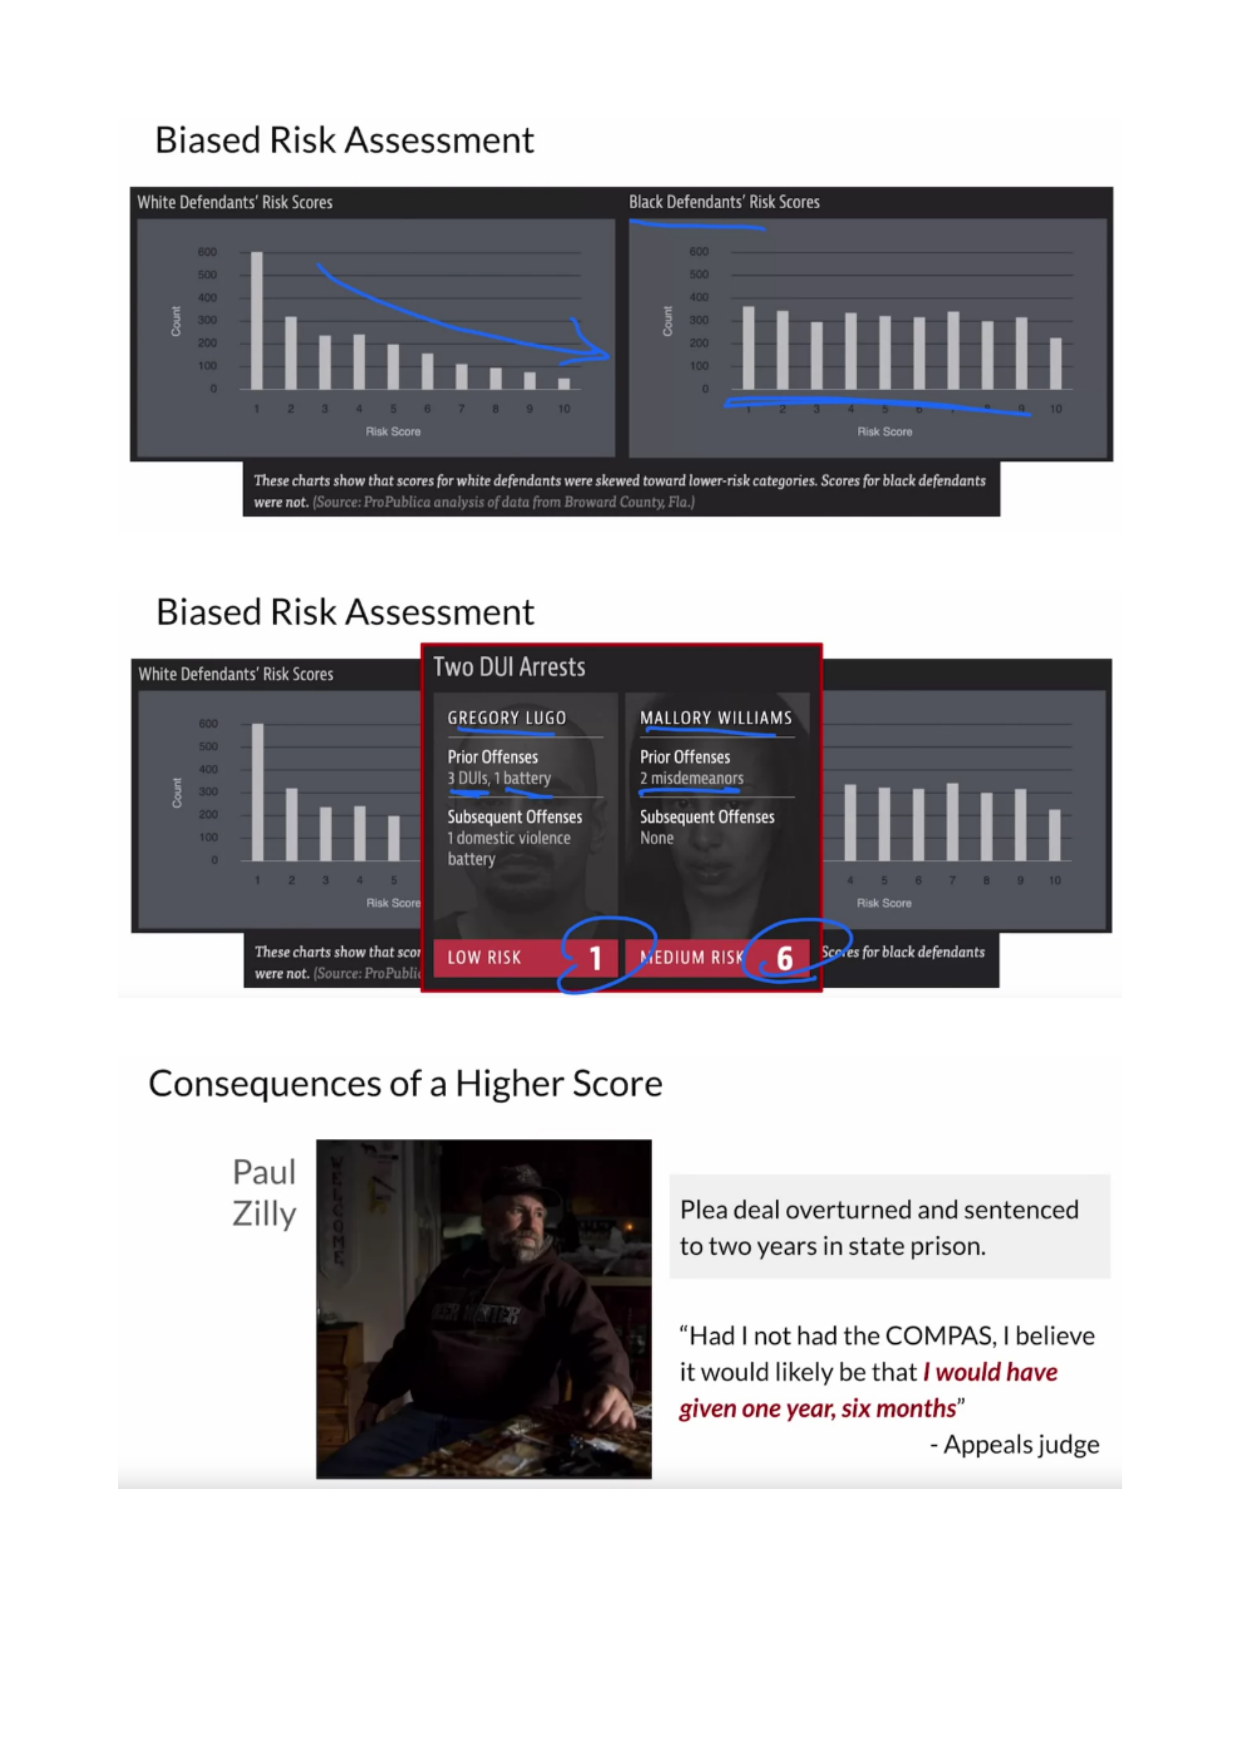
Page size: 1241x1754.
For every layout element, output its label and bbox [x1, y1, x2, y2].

picture [118, 118, 1123, 533]
picture [118, 590, 1123, 998]
picture [118, 1055, 1123, 1489]
